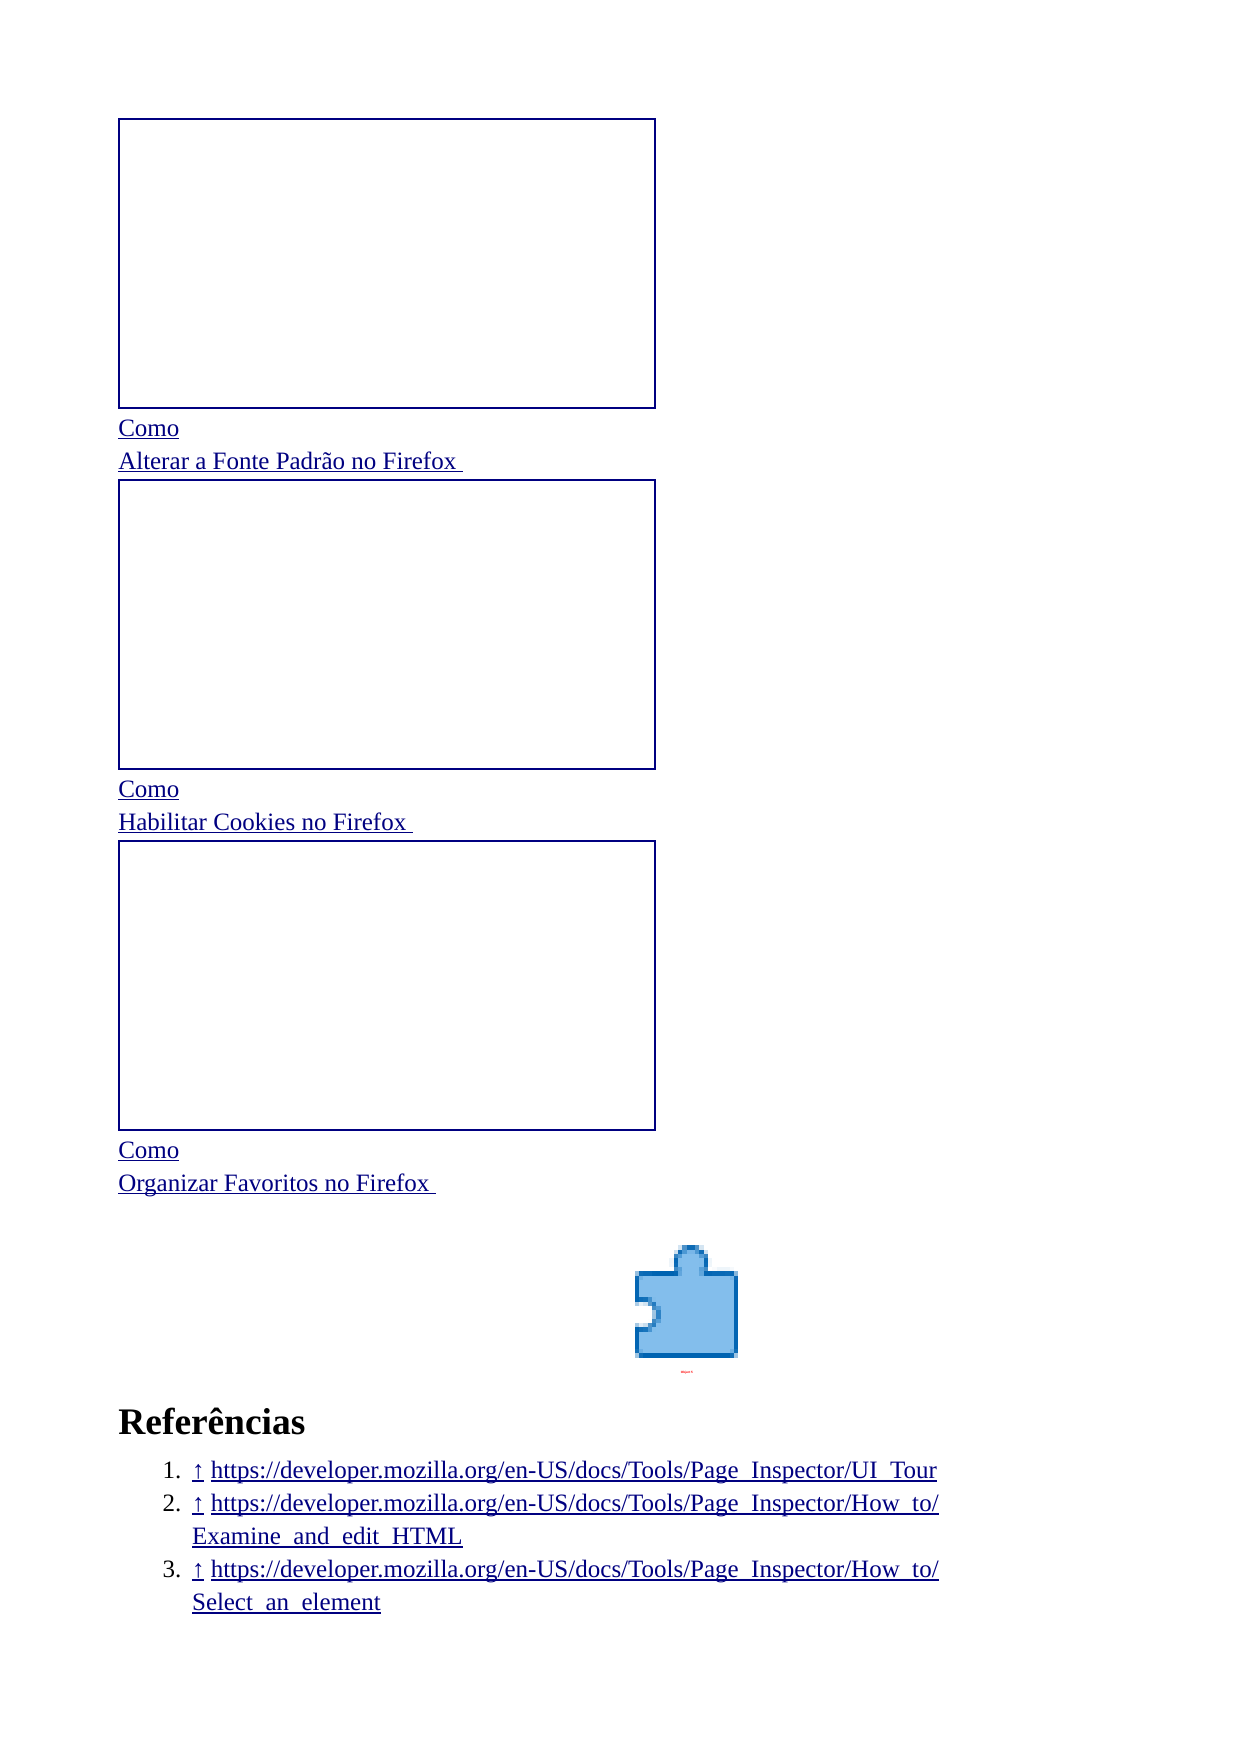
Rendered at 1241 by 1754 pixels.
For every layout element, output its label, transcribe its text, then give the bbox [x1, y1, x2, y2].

list ↑ https://developer.mozilla.org/en-US/docs/Tools/Page_Inspector/How_to/Select_an_element [162, 1554, 1122, 1616]
list ↑ https://developer.mozilla.org/en-US/docs/Tools/Page_Inspector/UI_Tour [162, 1455, 1122, 1484]
text Como [118, 774, 1122, 803]
list ↑ https://developer.mozilla.org/en-US/docs/Tools/Page_Inspector/How_to/Examine_and_edit_HTML [162, 1488, 1122, 1550]
text Organizar Favoritos no Firefox [118, 1168, 1122, 1197]
text Alterar a Fonte Padrão no Firefox [118, 446, 1122, 475]
text Habilitar Cookies no Firefox [118, 807, 1122, 836]
text Como [118, 413, 1122, 442]
text Como [118, 1135, 1122, 1164]
subtitle Referências [118, 1400, 1122, 1443]
